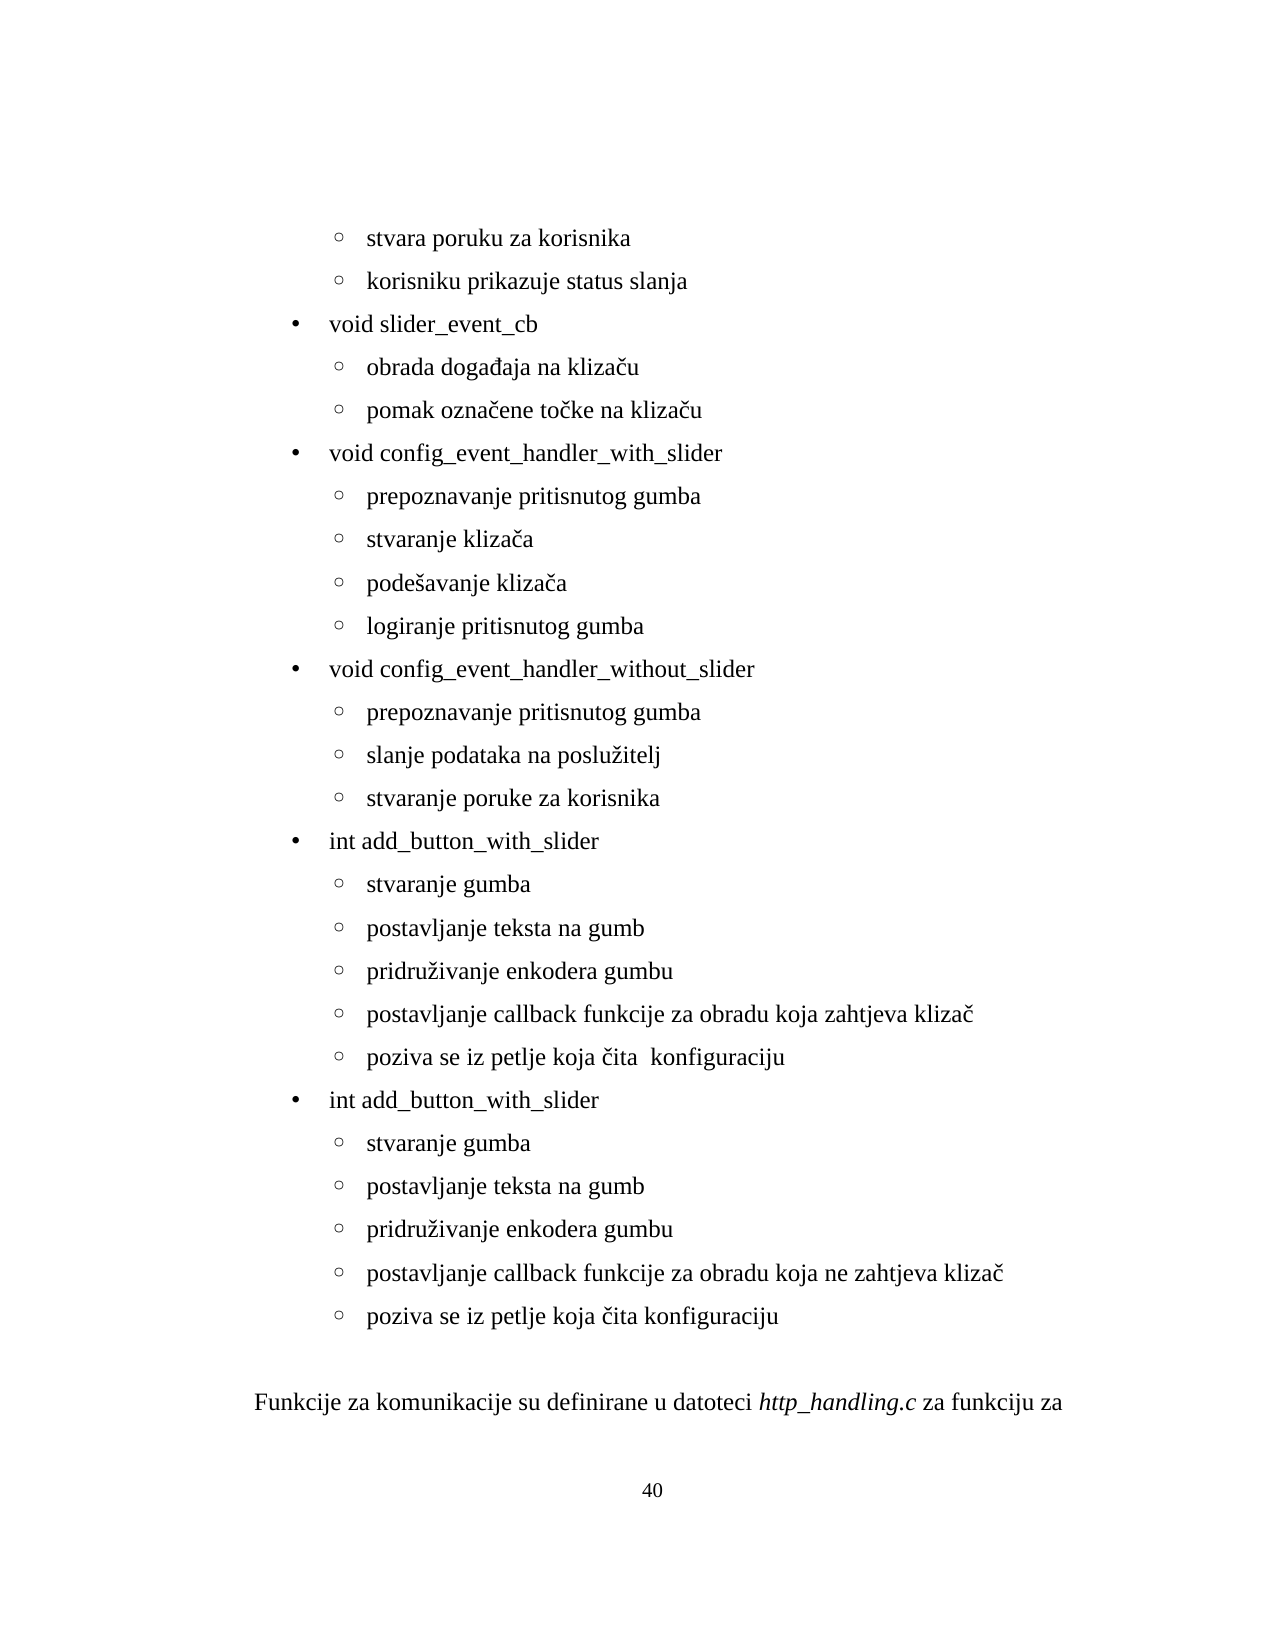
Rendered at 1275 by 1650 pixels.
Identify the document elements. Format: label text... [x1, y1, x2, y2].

list podešavanje klizača [329, 568, 1127, 596]
list stvara poruku za korisnika [329, 223, 1127, 251]
list postavljanje teksta na gumb [329, 913, 1127, 941]
text Funkcije za komunikacije su definirane u datoteci http_handling.c za funkciju za [254, 1387, 1127, 1416]
list prepoznavanje pritisnutog gumba [329, 481, 1127, 510]
list int add_button_with_slider [291, 1085, 1127, 1114]
list korisniku prikazuje status slanja [329, 266, 1127, 294]
list stvaranje klizača [329, 524, 1127, 553]
list stvaranje gumba [329, 869, 1127, 898]
list logiranje pritisnutog gumba [329, 611, 1127, 639]
list poziva se iz petlje koja čita konfiguraciju [329, 1042, 1127, 1071]
list postavljanje callback funkcije za obradu koja zahtjeva klizač [329, 999, 1127, 1028]
list prepoznavanje pritisnutog gumba [329, 697, 1127, 726]
list pridruživanje enkodera gumbu [329, 1214, 1127, 1243]
list slanje podataka na poslužitelj [329, 740, 1127, 769]
list poziva se iz petlje koja čita konfiguraciju [329, 1301, 1127, 1329]
list postavljanje callback funkcije za obradu koja ne zahtjeva klizač [329, 1258, 1127, 1286]
list postavljanje teksta na gumb [329, 1171, 1127, 1200]
list void config_event_handler_without_slider [291, 654, 1127, 683]
list stvaranje gumba [329, 1128, 1127, 1157]
list void config_event_handler_with_slider [291, 438, 1127, 467]
list int add_button_with_slider [291, 826, 1127, 855]
list pridruživanje enkodera gumbu [329, 956, 1127, 984]
list pomak označene točke na klizaču [329, 395, 1127, 424]
list stvaranje poruke za korisnika [329, 783, 1127, 812]
list obrada događaja na klizaču [329, 352, 1127, 381]
list void slider_event_cb [291, 309, 1127, 338]
